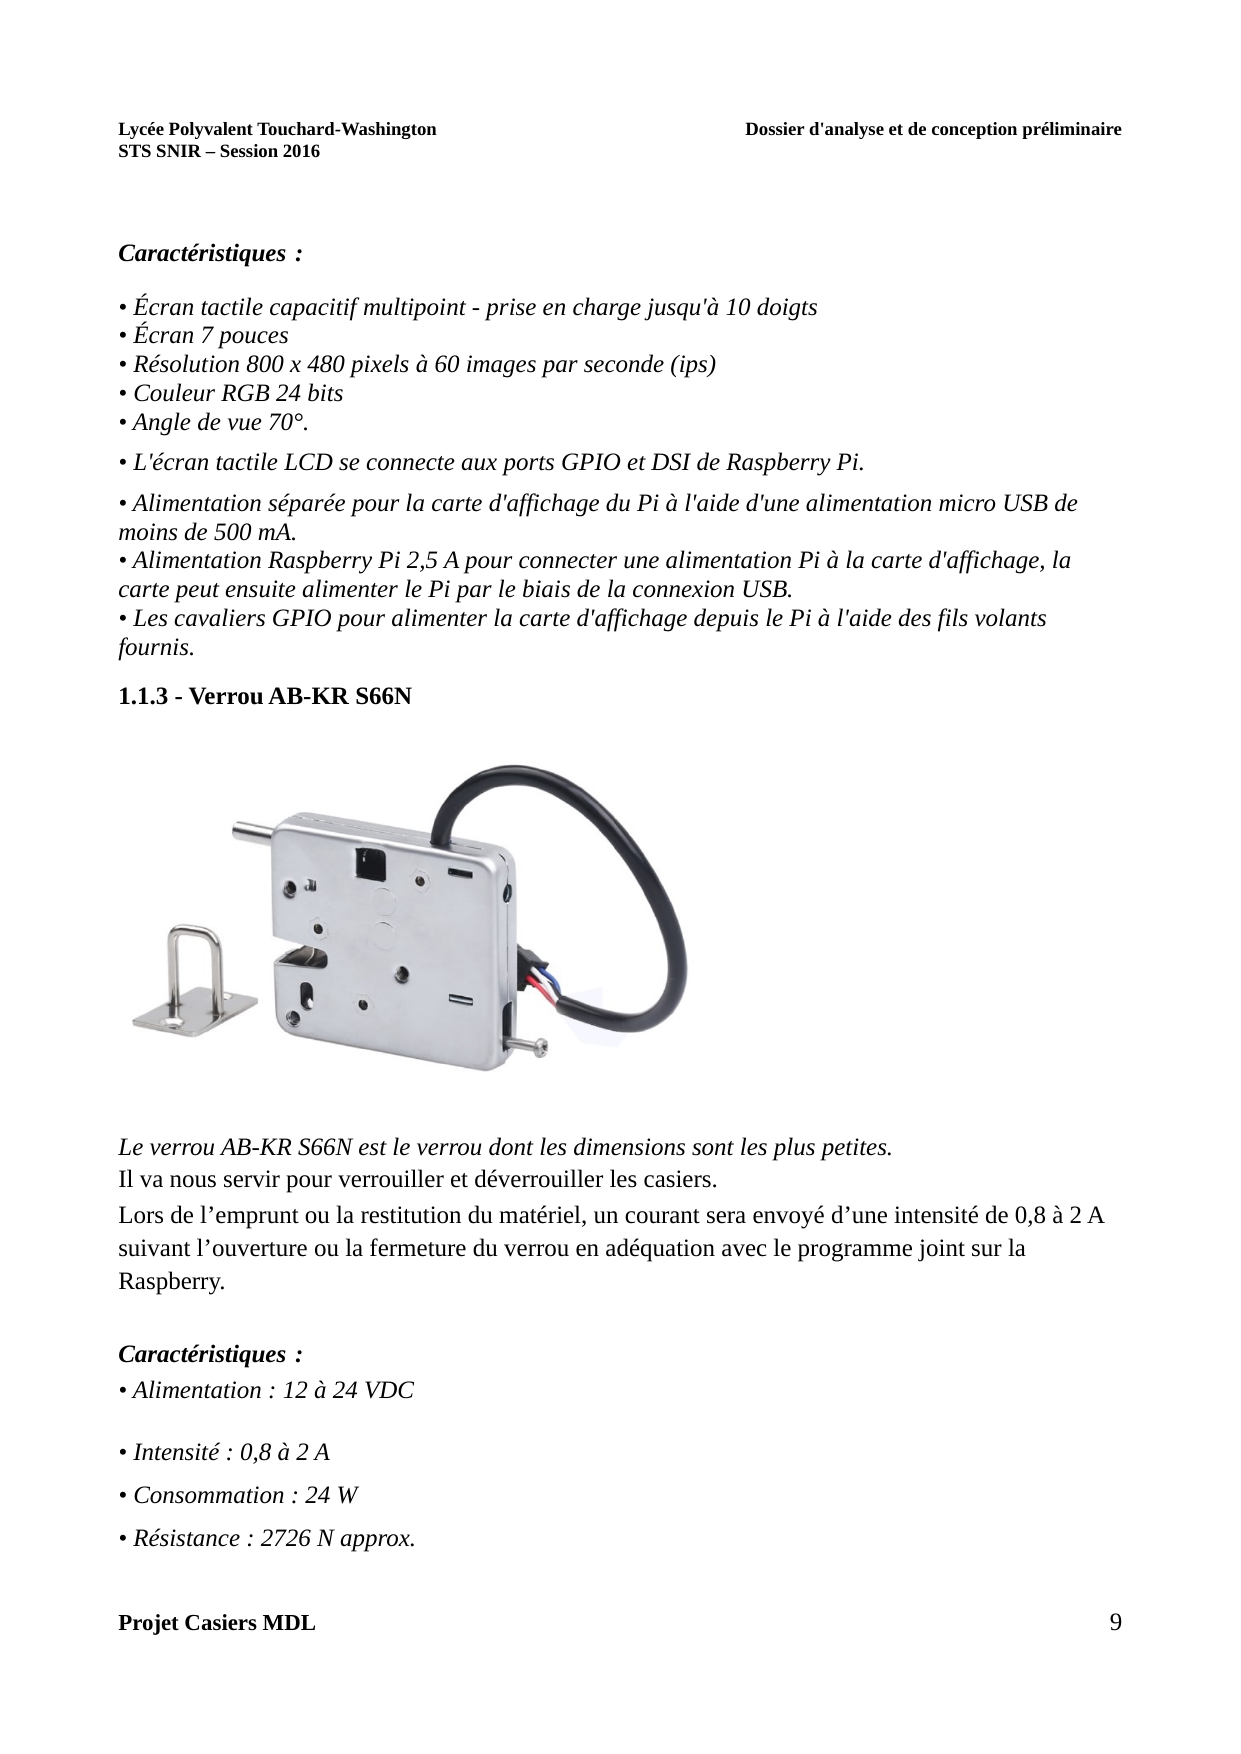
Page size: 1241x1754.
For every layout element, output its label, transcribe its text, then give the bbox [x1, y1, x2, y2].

text Caractéristiques : [118, 238, 1122, 267]
text • Résistance : 2726 N approx. [118, 1523, 1122, 1552]
text • Consommation : 24 W [118, 1480, 1122, 1509]
picture [118, 722, 705, 1114]
text Lors de l’emprunt ou la restitution du matériel, un courant sera envoyé d’une intensité de 0,8 à 2 A suivant l’ouverture ou la fermeture du verrou en adéquation avec le programme joint sur la Raspberry. [118, 1200, 1122, 1295]
text • Alimentation : 12 à 24 VDC [118, 1375, 1122, 1404]
text Le verrou AB-KR S66N est le verrou dont les dimensions sont les plus petites. [118, 1132, 1122, 1161]
text • Alimentation séparée pour la carte d'affichage du Pi à l'aide d'une alimentation micro USB de moins de 500 mA. • Alimentation Raspberry Pi 2,5 A pour connecter une alimentation Pi à la carte d'affichage, la carte peut ensuite alimenter le Pi par le biais de la connexion USB. • Les cavaliers GPIO pour alimenter la carte d'affichage depuis le Pi à l'aide des fils volants fournis. [118, 488, 1122, 661]
text Il va nous servir pour verrouiller et déverrouiller les casiers. [118, 1164, 1122, 1193]
text • Écran tactile capacitif multipoint - prise en charge jusqu'à 10 doigts • Écran 7 pouces • Résolution 800 x 480 pixels à 60 images par seconde (ips) • Couleur RGB 24 bits • Angle de vue 70°. [118, 292, 1122, 436]
text Caractéristiques : [118, 1339, 1122, 1368]
subtitle 1.1.3 - Verrou AB-KR S66N [118, 681, 1122, 710]
text • Intensité : 0,8 à 2 A [118, 1437, 1122, 1466]
text • L'écran tactile LCD se connecte aux ports GPIO et DSI de Raspberry Pi. [118, 447, 1122, 476]
